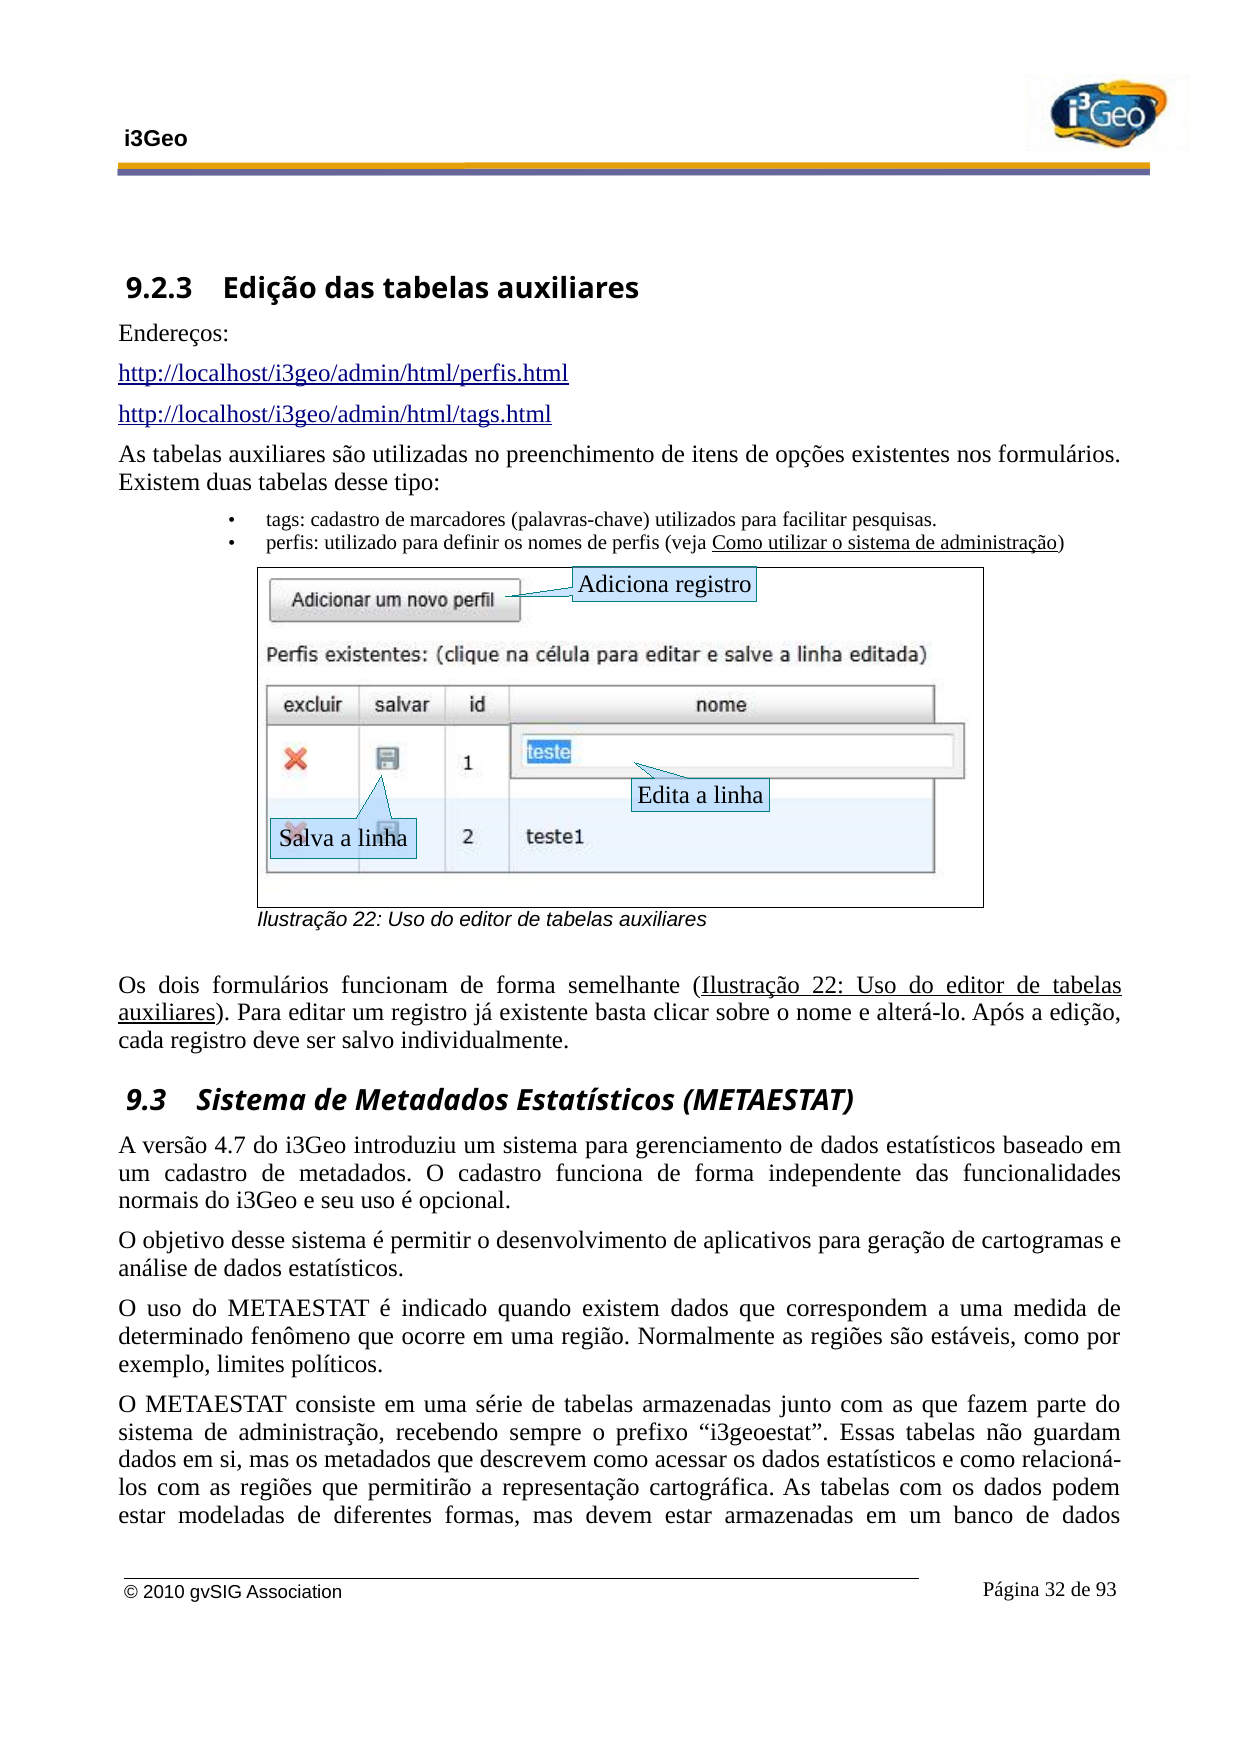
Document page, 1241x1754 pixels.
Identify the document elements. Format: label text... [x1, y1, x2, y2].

text http://localhost/i3geo/admin/html/perfis.html [118, 359, 1122, 387]
picture [258, 568, 983, 907]
text O uso do METAESTAT é indicado quando existem dados que correspondem a uma medida de determinado fenômeno que ocorre em uma região. Normalmente as regiões são estáveis, como por exemplo, limites políticos. [118, 1294, 1122, 1378]
text Endereços: [118, 319, 1122, 347]
subtitle Edição das tabelas auxiliares [118, 267, 1122, 307]
text http://localhost/i3geo/admin/html/tags.html [118, 400, 1122, 427]
text Os dois formulários funcionam de forma semelhante (Ilustração 22: Uso do editor de tabelas auxiliares). Para editar um registro já existente basta clicar sobre o nome e alterá-lo. Após a edição, cada registro deve ser salvo individualmente. [118, 971, 1122, 1054]
subtitle Sistema de Metadados Estatísticos (METAESTAT) [118, 1079, 1122, 1118]
text A construção do armazém de MAPFILES é um aspecto fundamental no i3Geo pois permite o reaproveitamento das camadas em diferentes situações. Com base em uma instalação do i3Geo podem ser criados inúmeros mapas compondo as camadas disponíveis nos MAPFILES do armazém. Isso não seria possível se as camadas ficassem todas definidas nos MAPFILES de inicialização. [518, 568, 756, 601]
text A construção do armazém de MAPFILES é um aspecto fundamental no i3Geo pois permite o reaproveitamento das camadas em diferentes situações. Com base em uma instalação do i3Geo podem ser criados inúmeros mapas compondo as camadas disponíveis nos MAPFILES do armazém. Isso não seria possível se as camadas ficassem todas definidas nos MAPFILES de inicialização. [271, 776, 416, 858]
picture [1025, 74, 1191, 151]
text A versão 4.7 do i3Geo introduziu um sistema para gerenciamento de dados estatísticos baseado em um cadastro de metadados. O cadastro funciona de forma independente das funcionalidades normais do i3Geo e seu uso é opcional. [118, 1131, 1122, 1214]
list perfis: utilizado para definir os nomes de perfis (veja Como utilizar o sistema de administração) [228, 531, 1122, 554]
text As tabelas auxiliares são utilizadas no preenchimento de itens de opções existentes nos formulários. Existem duas tabelas desse tipo: [118, 440, 1122, 495]
list tags: cadastro de marcadores (palavras-chave) utilizados para facilitar pesquisas. [228, 508, 1122, 531]
text O objetivo desse sistema é permitir o desenvolvimento de aplicativos para geração de cartogramas e análise de dados estatísticos. [118, 1227, 1122, 1282]
text O METAESTAT consiste em uma série de tabelas armazenadas junto com as que fazem parte do sistema de administração, recebendo sempre o prefixo “i3geoestat”. Essas tabelas não guardam dados em si, mas os metadados que descrevem como acessar os dados estatísticos e como relacioná-los com as regiões que permitirão a representação cartográfica. As tabelas com os dados podem estar modeladas de diferentes formas, mas devem estar armazenadas em um banco de dados [118, 1390, 1122, 1529]
text Ilustração 22: Uso do editor de tabelas auxiliares [257, 908, 983, 931]
